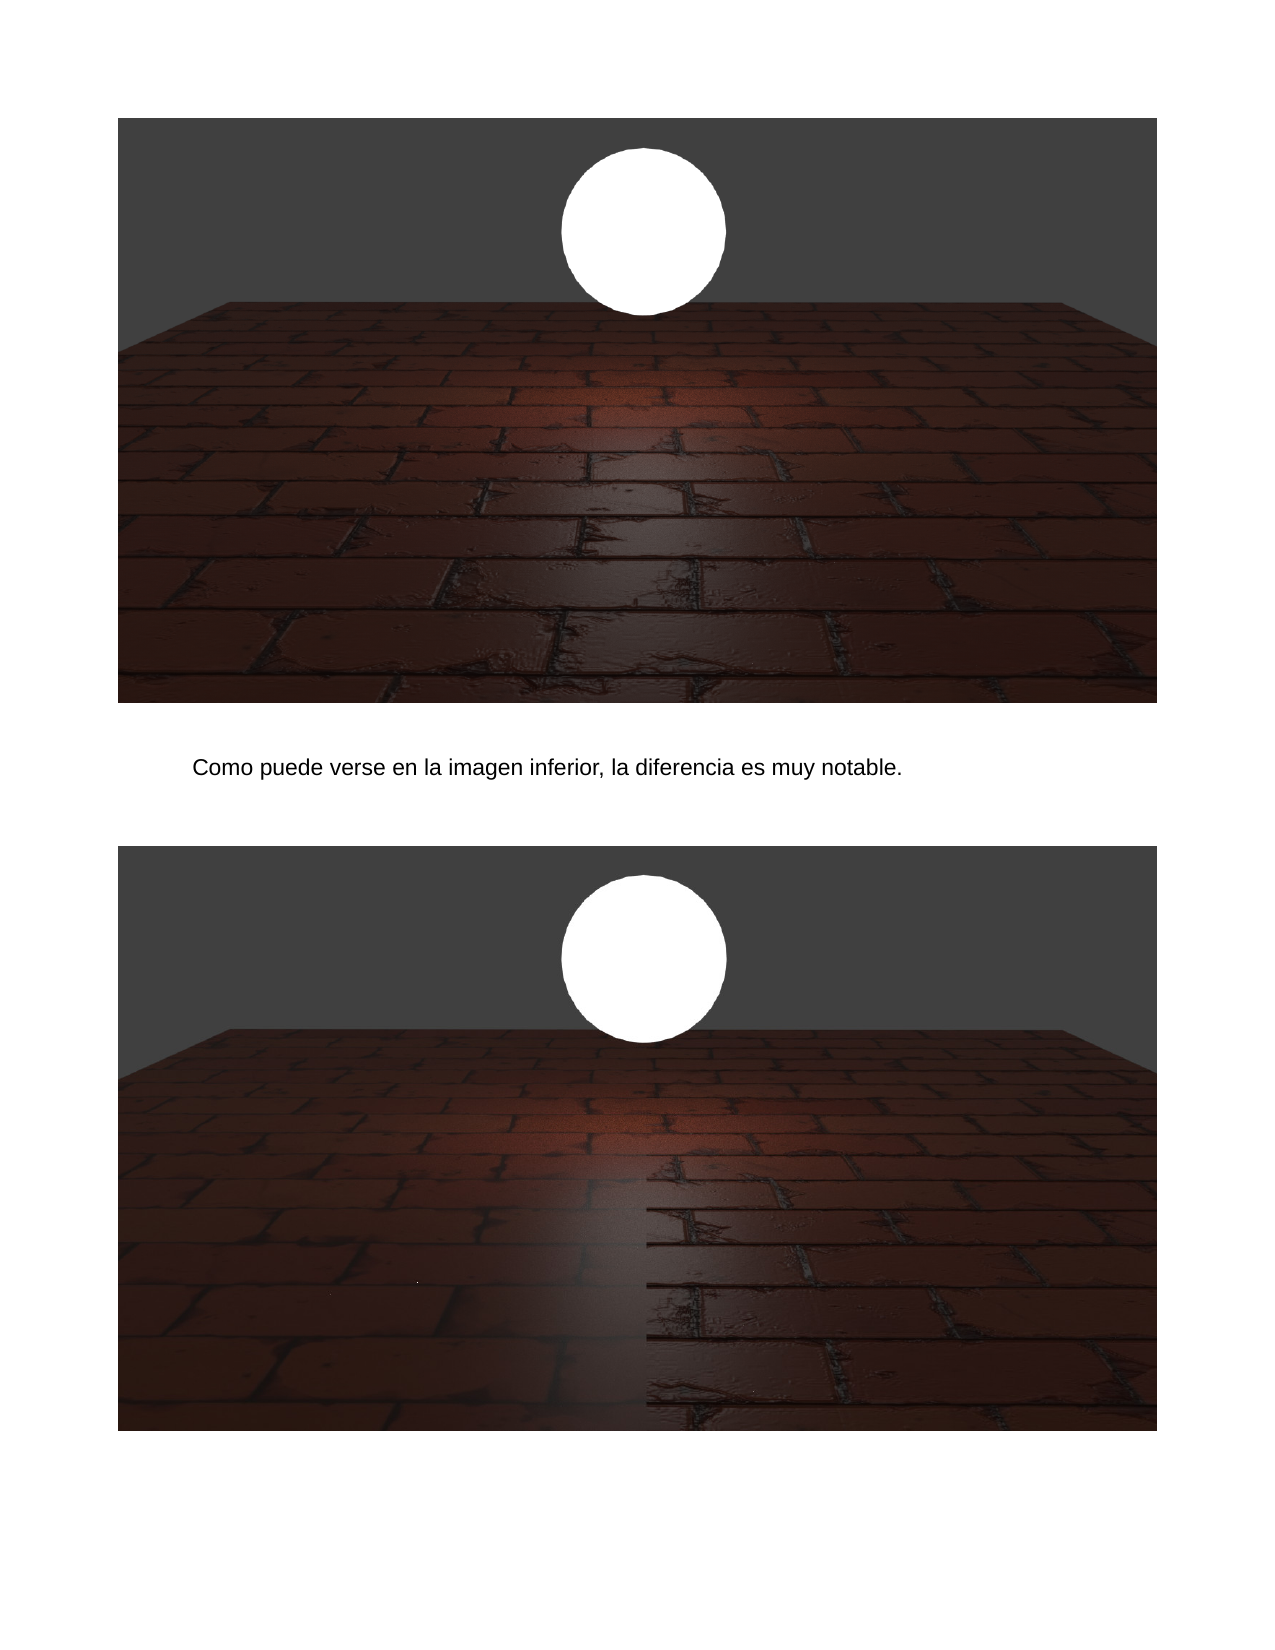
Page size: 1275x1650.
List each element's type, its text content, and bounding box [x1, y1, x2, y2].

picture [118, 846, 1157, 1431]
text Como puede verse en la imagen inferior, la diferencia es muy notable. [118, 754, 1157, 780]
picture [118, 118, 1157, 703]
